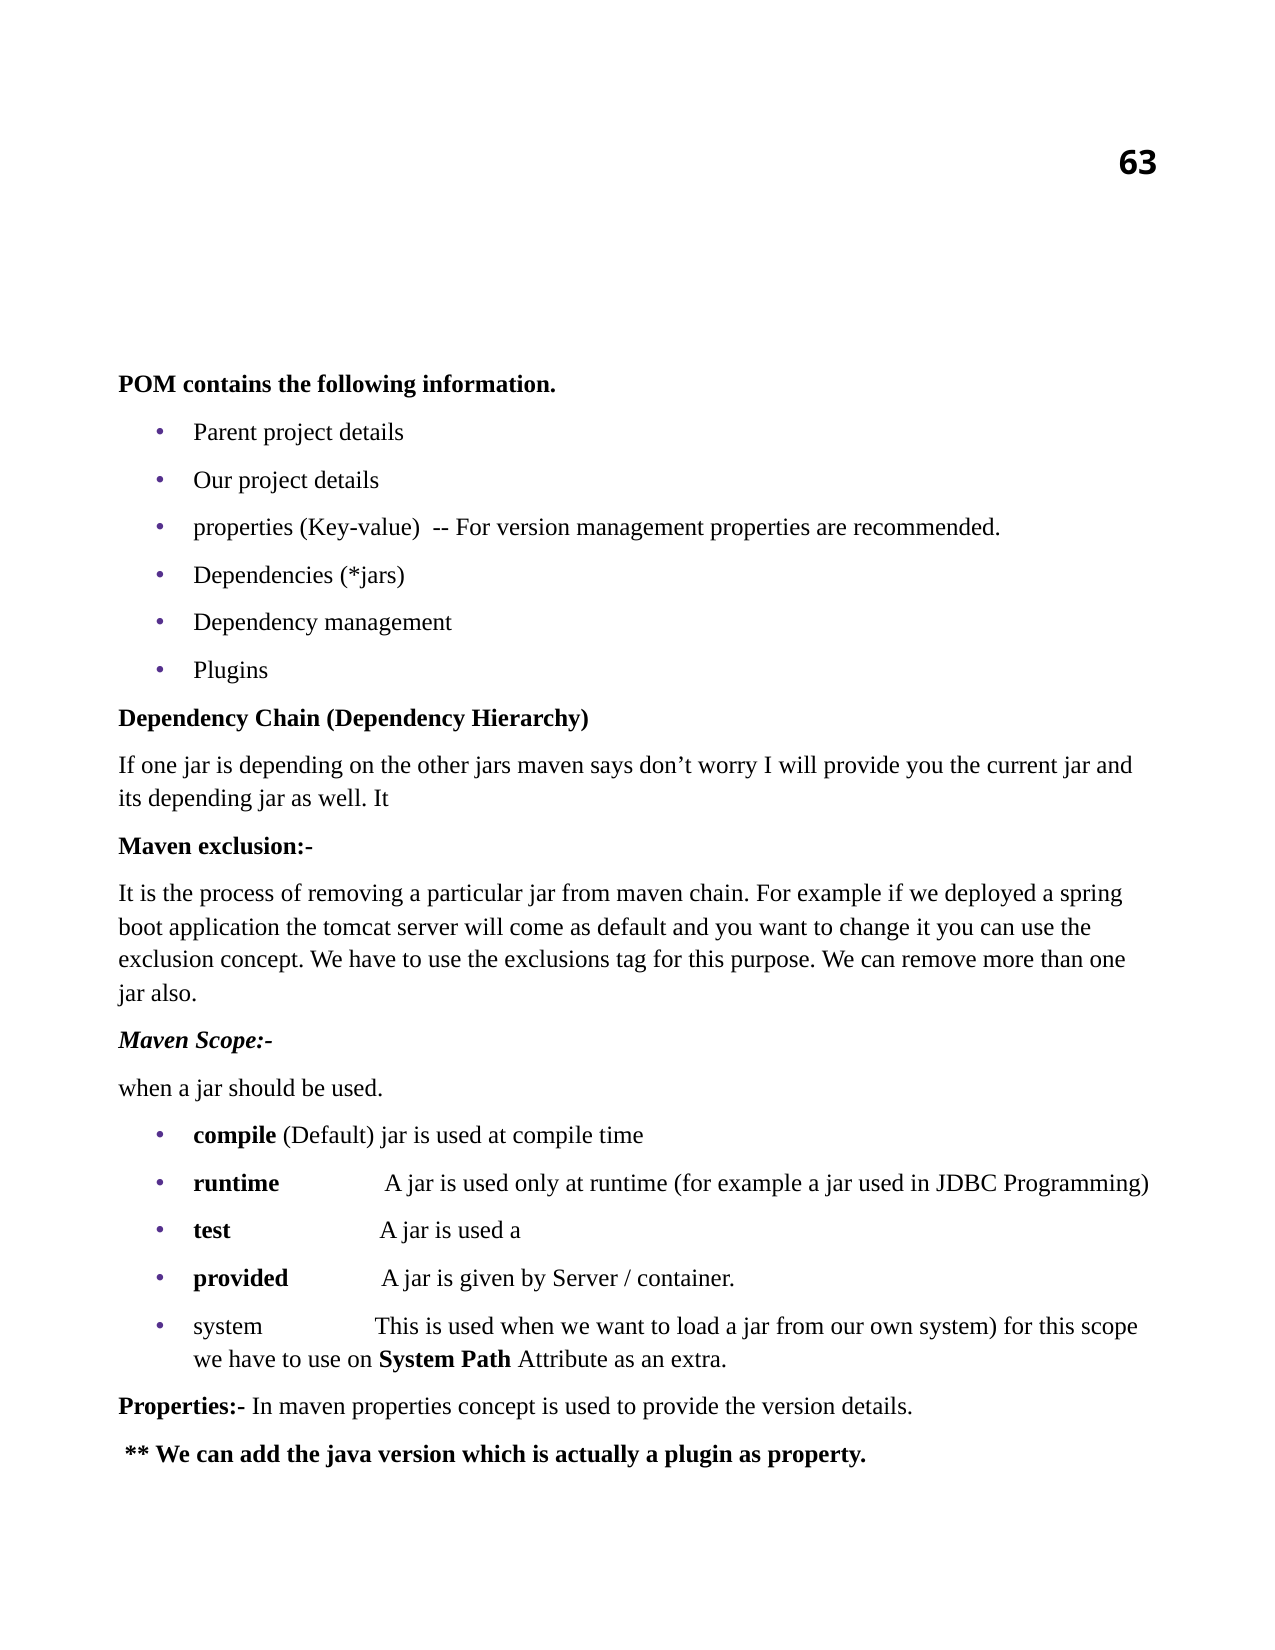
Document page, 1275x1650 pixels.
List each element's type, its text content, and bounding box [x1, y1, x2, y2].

list Plugins [156, 655, 1157, 684]
text Maven Scope:- [118, 1025, 1157, 1054]
list Parent project details [156, 417, 1157, 446]
text Maven exclusion:- [118, 831, 1157, 860]
list test A jar is used a [156, 1216, 1157, 1244]
list system This is used when we want to load a jar from our own system) for this scope we have to use on System Path Attribute as an extra. [156, 1311, 1157, 1373]
list Dependencies (*jars) [156, 560, 1157, 589]
list Dependency management [156, 607, 1157, 636]
text It is the process of removing a particular jar from maven chain. For example if we deployed a spring boot application the tomcat server will come as default and you want to change it you can use the exclusion concept. We have to use the exclusions tag for this purpose. We can remove more than one jar also. [118, 878, 1157, 1006]
text Dependency Chain (Dependency Hierarchy) [118, 703, 1157, 731]
text POM contains the following information. [118, 369, 1157, 398]
text Properties:- In maven properties concept is used to provide the version details. [118, 1391, 1157, 1420]
text ** We can add the java version which is actually a plugin as property. [118, 1439, 1157, 1468]
list Our project details [156, 465, 1157, 493]
list compile (Default) jar is used at compile time [156, 1120, 1157, 1149]
text If one jar is depending on the other jars maven says don’t worry I will provide you the current jar and its depending jar as well. It [118, 750, 1157, 812]
list runtime A jar is used only at runtime (for example a jar used in JDBC Programming) [156, 1168, 1157, 1197]
list properties (Key-value) -- For version management properties are recommended. [156, 512, 1157, 541]
list provided A jar is given by Server / container. [156, 1263, 1157, 1292]
text when a jar should be used. [118, 1073, 1157, 1102]
